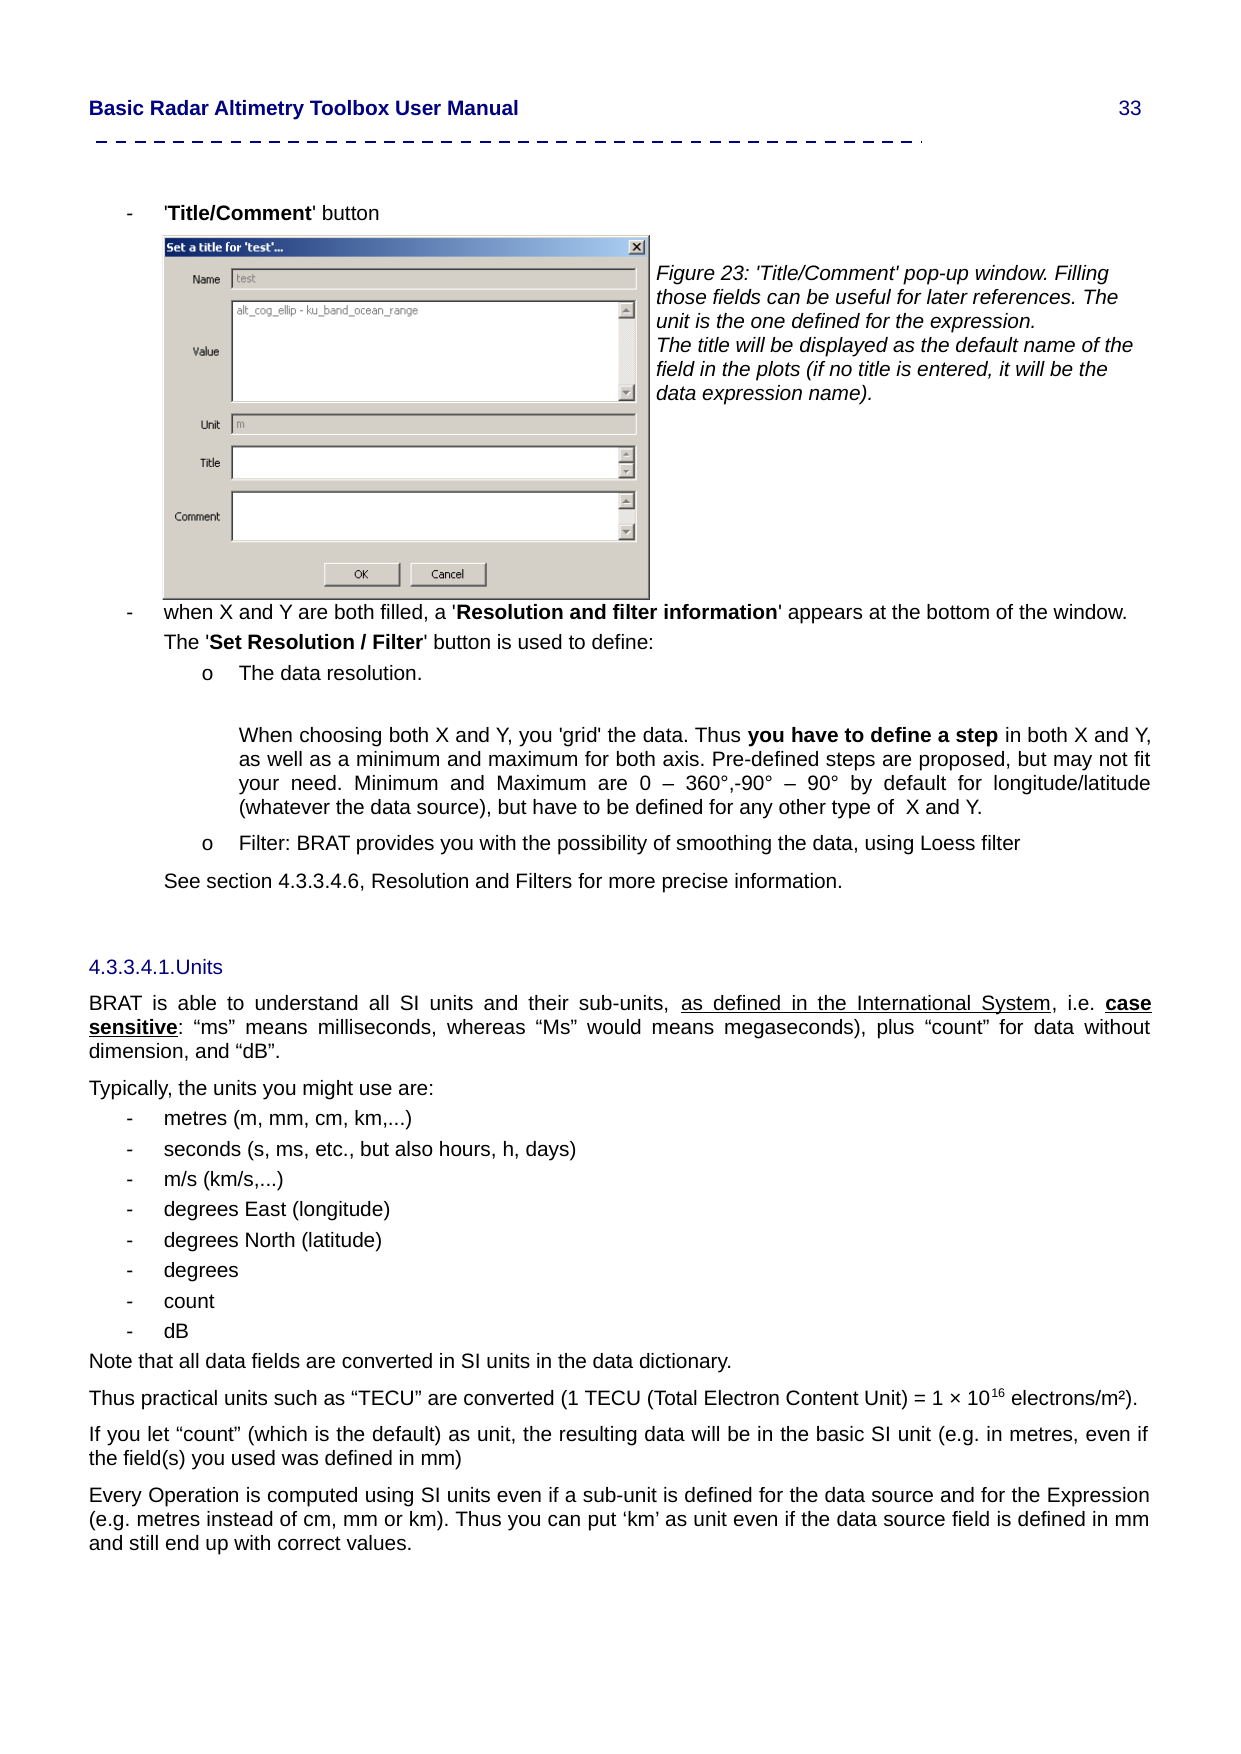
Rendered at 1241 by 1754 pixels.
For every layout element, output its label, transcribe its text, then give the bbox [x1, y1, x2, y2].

list When choosing both X and Y, you 'grid' the data. Thus you have to define a step in both X and Y, as well as a minimum and maximum for both axis. Pre-defined steps are proposed, but may not fit your need. Minimum and Maximum are 0 – 360°,-90° – 90° by default for longitude/latitude (whatever the data source), but have to be defined for any other type of X and Y. [201, 699, 1152, 818]
list count [126, 1288, 1152, 1312]
subtitle Units [88, 955, 1152, 979]
list metres (m, mm, cm, km,...) [126, 1106, 1152, 1130]
list dB [126, 1319, 1152, 1343]
text Note that all data fields are converted in SI units in the data dictionary. [88, 1349, 1152, 1373]
text Typically, the units you might use are: [88, 1076, 1152, 1099]
list m/s (km/s,...) [126, 1167, 1152, 1191]
list degrees East (longitude) [126, 1197, 1152, 1221]
list when X and Y are both filled, a 'Resolution and filter information' appears at the bottom of the window. [126, 599, 1152, 623]
list The data resolution. [201, 660, 1152, 686]
picture [162, 235, 650, 600]
list degrees [126, 1258, 1152, 1282]
text BRAT is able to understand all SI units and their sub-units, as defined in the International System, i.e. case sensitive: “ms” means milliseconds, whereas “Ms” would means megaseconds), plus “count” for data without dimension, and “dB”. [88, 991, 1152, 1063]
list degrees North (latitude) [126, 1228, 1152, 1252]
list See section 4.3.3.4.6, Resolution and Filters for more precise information. [126, 869, 1152, 893]
text If you let “count” (which is the default) as unit, the resulting data will be in the basic SI unit (e.g. in metres, even if the field(s) you used was defined in mm) [88, 1422, 1152, 1470]
text Thus practical units such as “TECU” are converted (1 TECU (Total Electron Content Unit) = 1 × 1016 electrons/m²). [88, 1386, 1152, 1410]
text Figure 23: 'Title/Comment' pop-up window. Filling those fields can be useful for later references. The unit is the one defined for the expression. The title will be displayed as the default name of the field in the plots (if no title is entered, it will be the data expression name). [650, 237, 1152, 405]
list The 'Set Resolution / Filter' button is used to define: [126, 630, 1152, 654]
list 'Title/Comment' button [126, 201, 1152, 225]
list Filter: BRAT provides you with the possibility of smoothing the data, using Loess filter [201, 831, 1152, 857]
list seconds (s, ms, etc., but also hours, h, days) [126, 1136, 1152, 1160]
text Every Operation is computed using SI units even if a sub-unit is defined for the data source and for the Expression (e.g. metres instead of cm, mm or km). Thus you can put ‘km’ as unit even if the data source field is defined in mm and still end up with correct values. [88, 1483, 1152, 1554]
